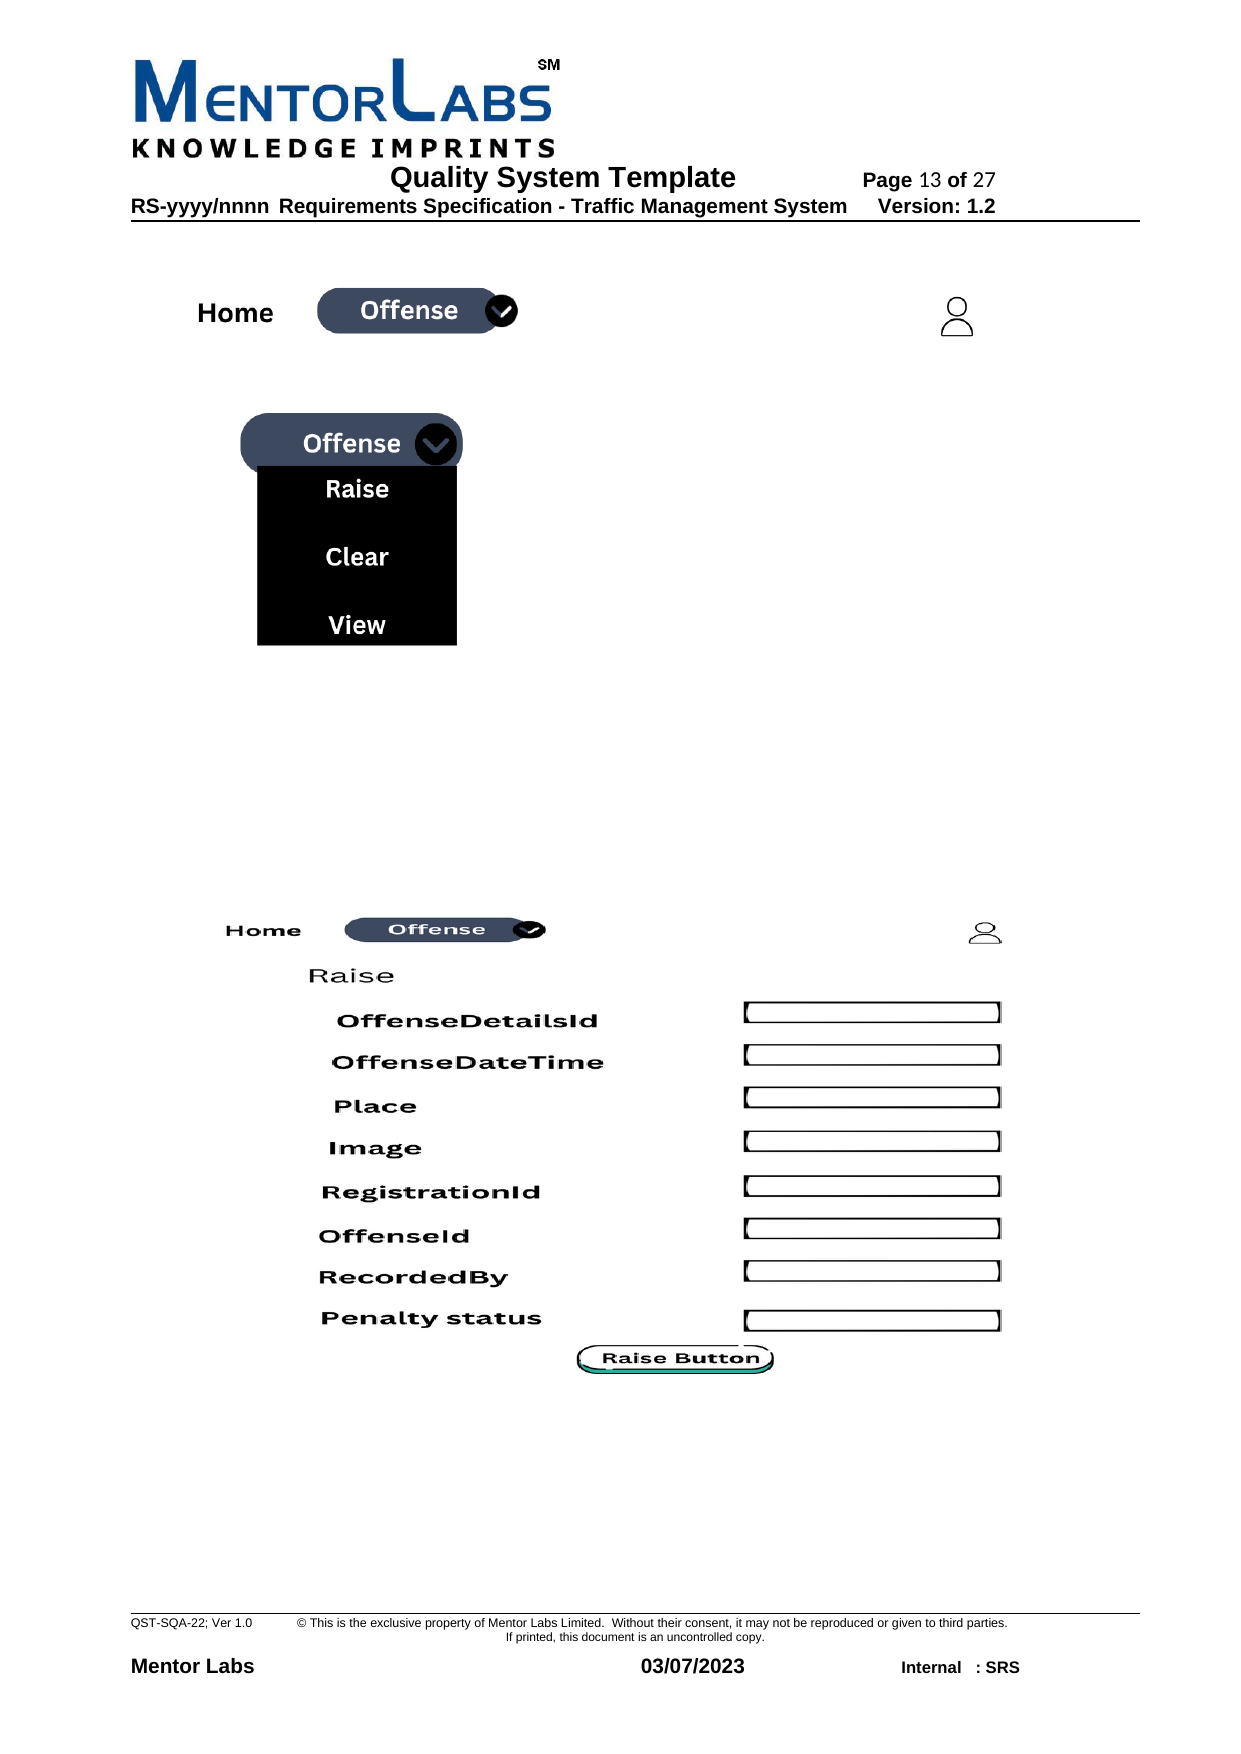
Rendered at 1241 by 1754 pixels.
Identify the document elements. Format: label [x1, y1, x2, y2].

picture [130, 897, 1140, 1374]
picture [130, 58, 563, 161]
picture [130, 245, 1140, 813]
